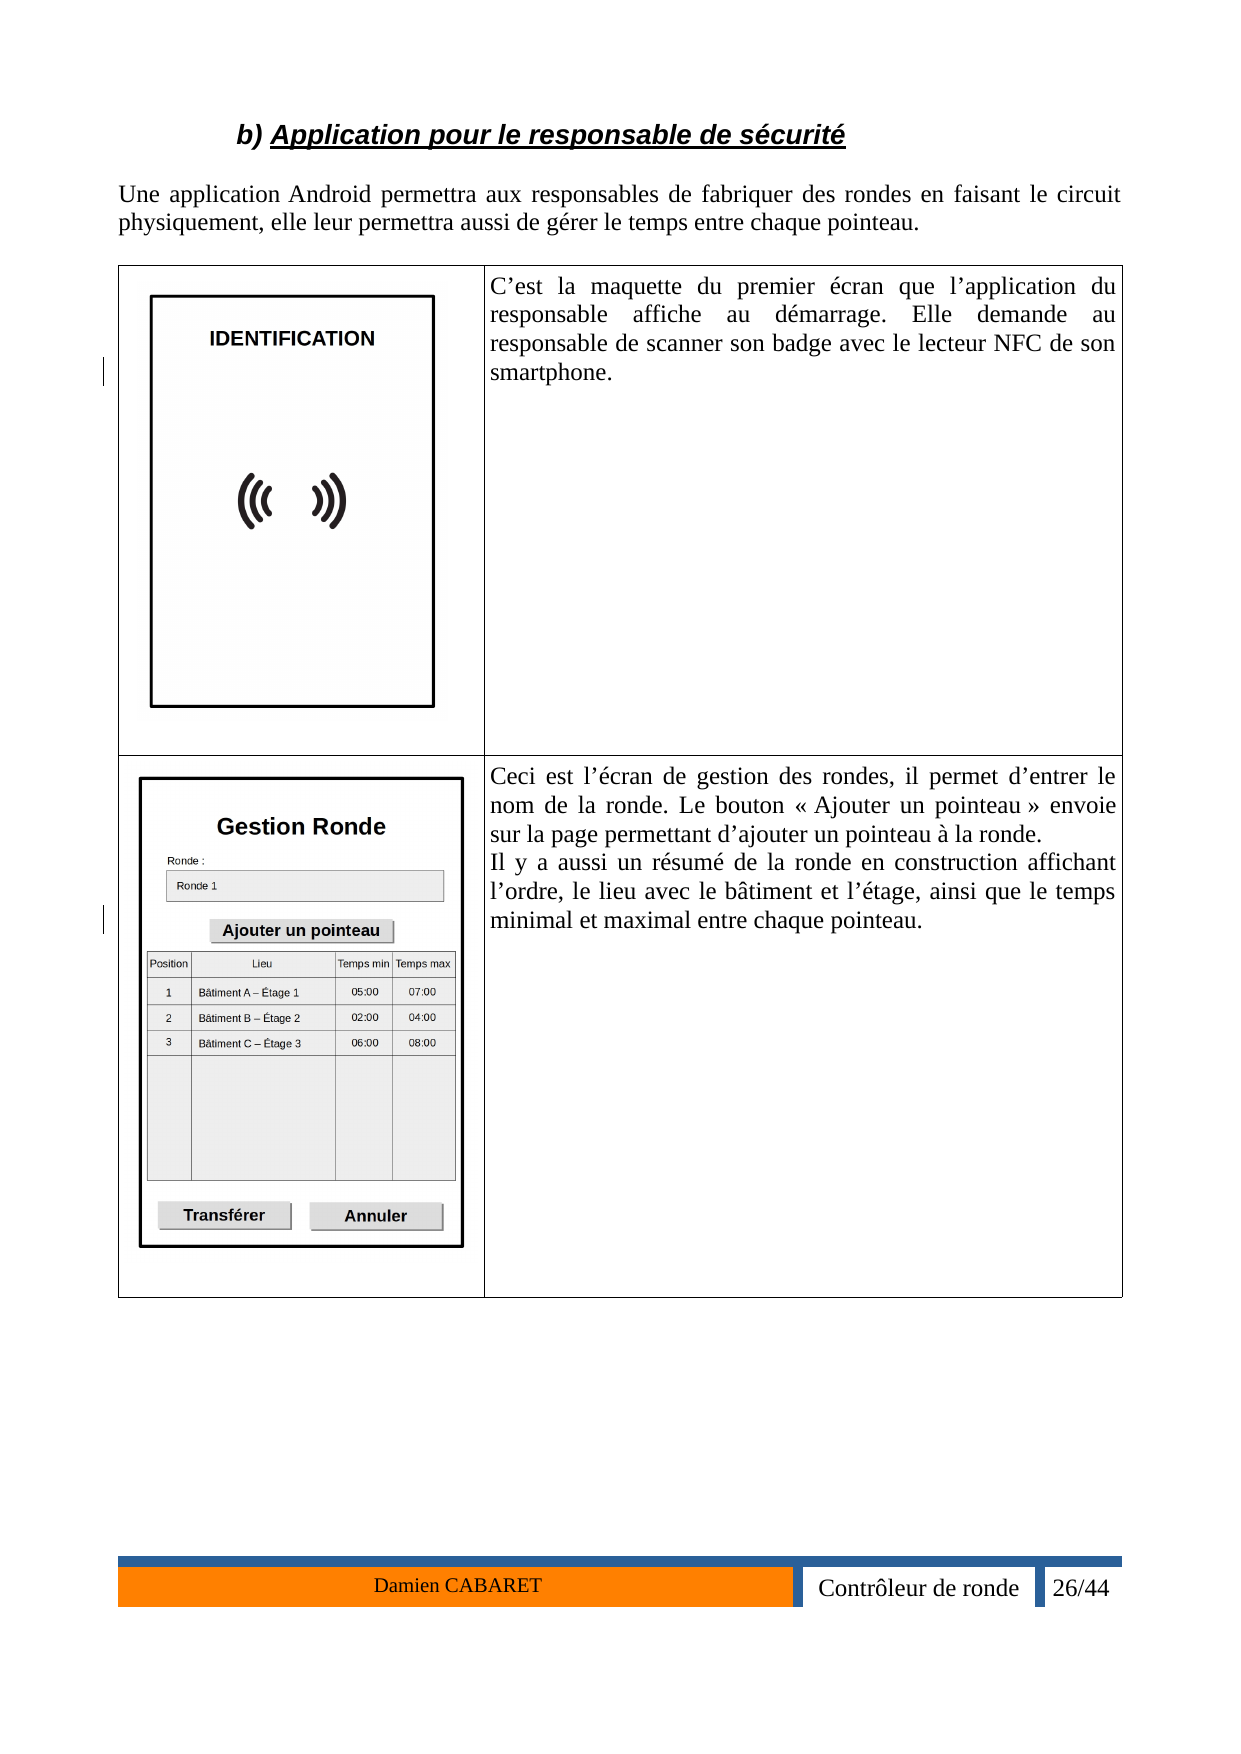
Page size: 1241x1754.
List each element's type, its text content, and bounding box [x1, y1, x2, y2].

table_header [119, 266, 484, 755]
subtitle Application pour le responsable de sécurité [118, 118, 1122, 150]
picture [136, 281, 448, 721]
picture [123, 761, 479, 1263]
table_header C’est la maquette du premier écran que l’application du responsable affiche au démarrage. Elle demande au responsable de scanner son badge avec le lecteur NFC de son smartphone. [485, 266, 1122, 755]
table_cell Ceci est l’écran de gestion des rondes, il permet d’entrer le nom de la ronde. Le bouton « Ajouter un pointeau » envoie sur la page permettant d’ajouter un pointeau à la ronde. Il y a aussi un résumé de la ronde en construction affichant l’ordre, le lieu avec le bâtiment et l’étage, ainsi que le temps minimal et maximal entre chaque pointeau. [485, 756, 1122, 1297]
text Une application Android permettra aux responsables de fabriquer des rondes en faisant le circuit physiquement, elle leur permettra aussi de gérer le temps entre chaque pointeau. [118, 179, 1122, 236]
table_cell [119, 756, 484, 1297]
